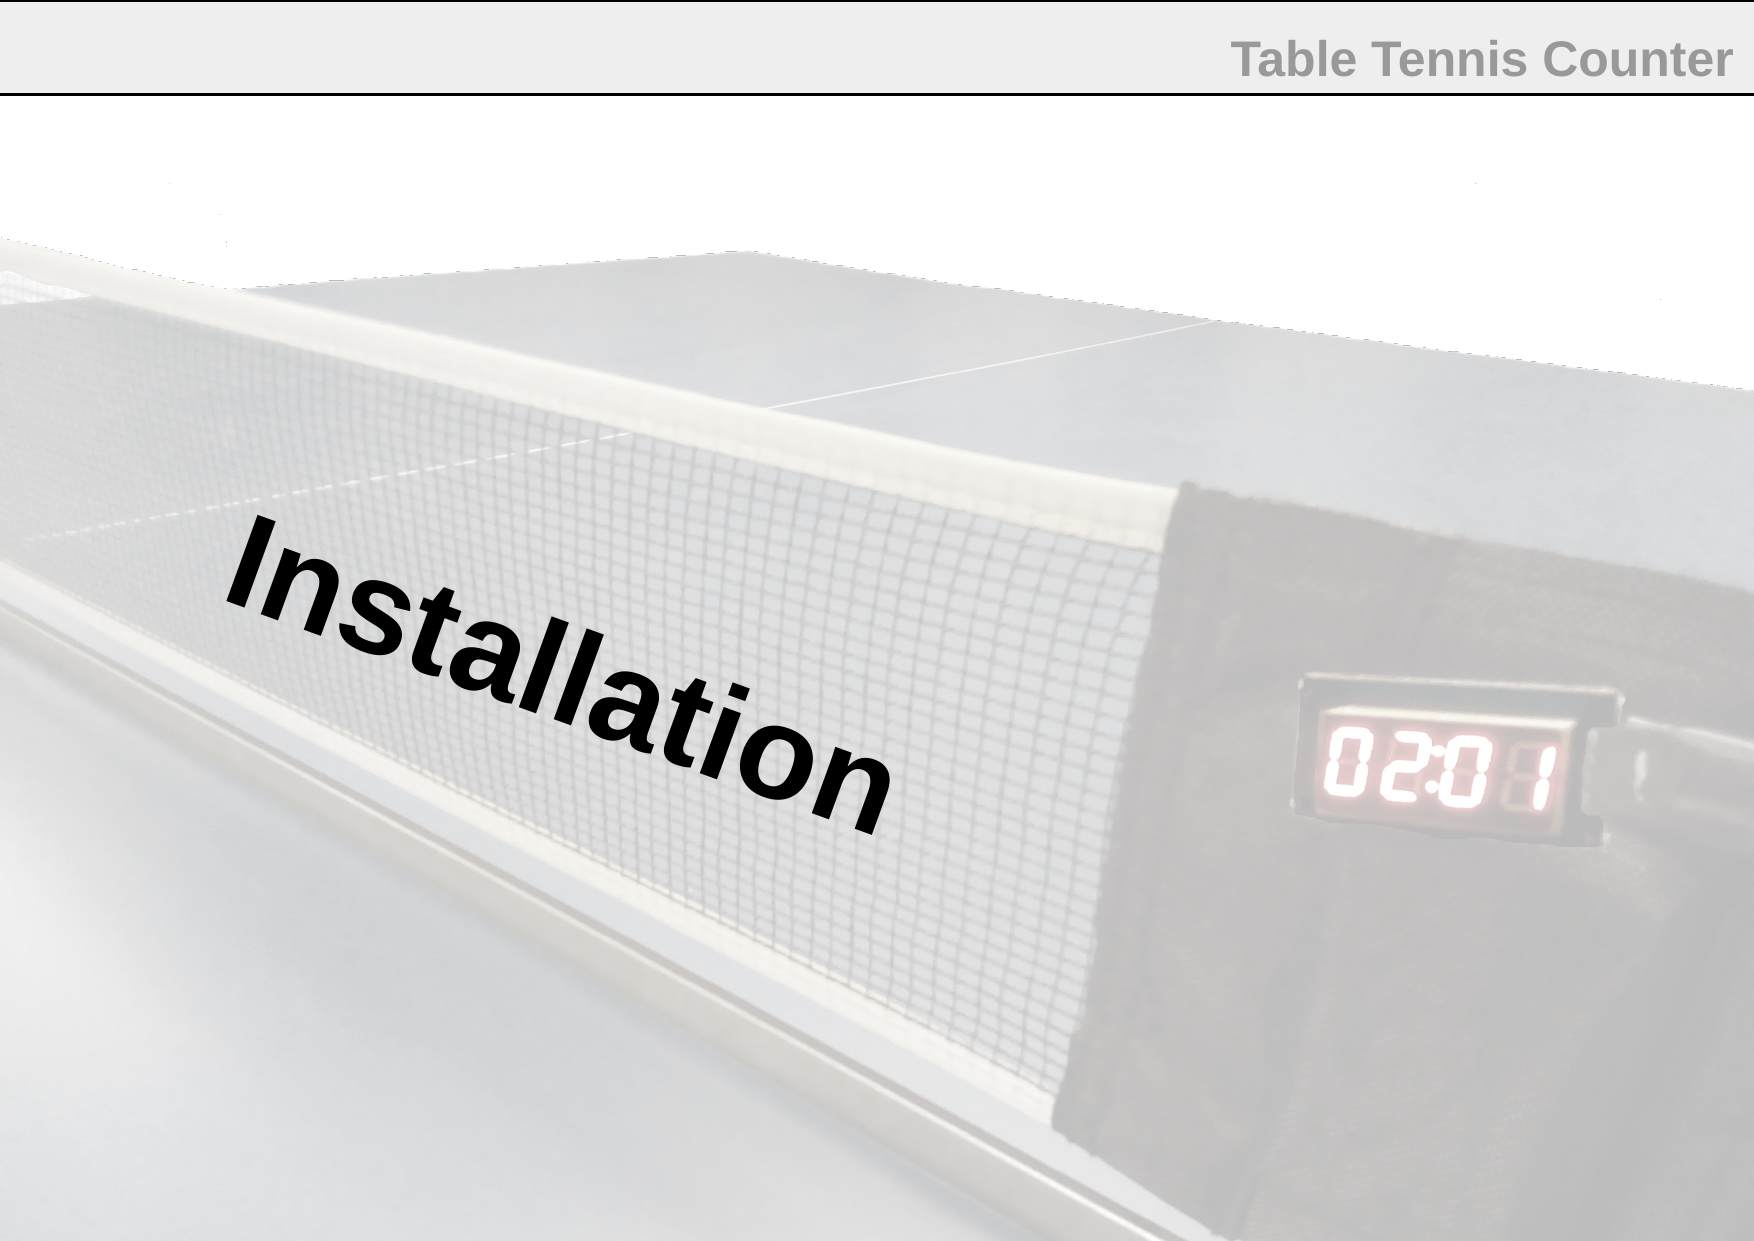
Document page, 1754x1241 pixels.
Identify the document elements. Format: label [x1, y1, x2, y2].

picture [0, 183, 1754, 1241]
